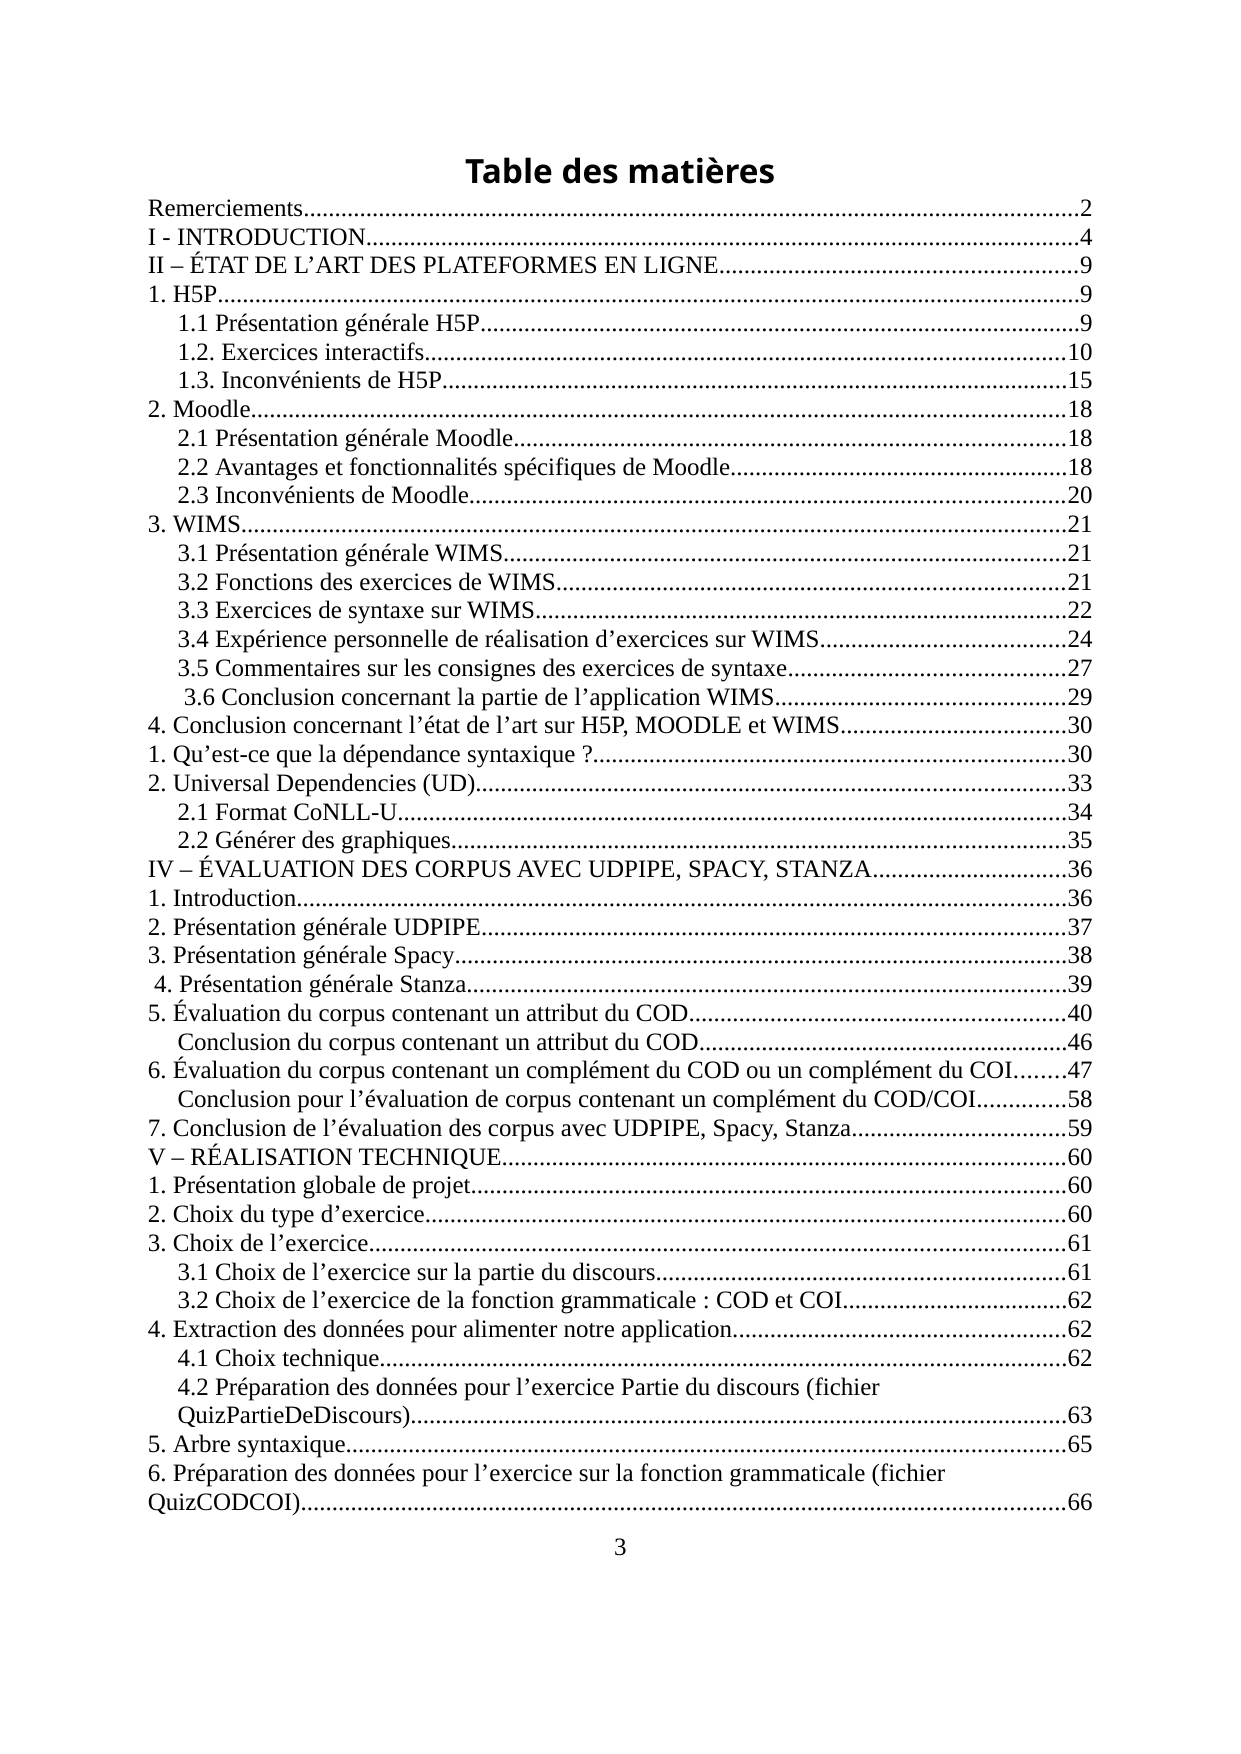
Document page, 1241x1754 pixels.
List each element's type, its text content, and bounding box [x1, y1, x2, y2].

text 2.3 Inconvénients de Moodle 20 [177, 481, 1092, 509]
text Remerciements 2 [148, 193, 1092, 222]
text 4.2 Préparation des données pour l’exercice Partie du discours (fichier QuizPartieDeDiscours) 63 [177, 1372, 1092, 1429]
text 2.1 Format CoNLL-U 34 [177, 797, 1092, 826]
text 2. Universal Dependencies (UD) 33 [148, 768, 1092, 797]
text 2.2 Avantages et fonctionnalités spécifiques de Moodle 18 [177, 452, 1092, 481]
text Conclusion pour l’évaluation de corpus contenant un complément du COD/COI 58 [177, 1084, 1092, 1113]
text 2.2 Générer des graphiques 35 [177, 826, 1092, 854]
text 2. Choix du type d’exercice 60 [148, 1199, 1092, 1228]
text 3.6 Conclusion concernant la partie de l’application WIMS. 29 [177, 682, 1092, 711]
text 7. Conclusion de l’évaluation des corpus avec UDPIPE, Spacy, Stanza 59 [148, 1113, 1092, 1142]
text 3.2 Fonctions des exercices de WIMS 21 [177, 567, 1092, 596]
text II – ÉTAT DE L’ART DES PLATEFORMES EN LIGNE 9 [148, 251, 1092, 279]
text 2.1 Présentation générale Moodle 18 [177, 423, 1092, 452]
text 1. H5P 9 [148, 279, 1092, 308]
text 1. Introduction 36 [148, 883, 1092, 912]
text 5. Évaluation du corpus contenant un attribut du COD 40 [148, 998, 1092, 1027]
text 6. Préparation des données pour l’exercice sur la fonction grammaticale (fichier QuizCODCOI) 66 [148, 1458, 1092, 1516]
text 4. Présentation générale Stanza 39 [148, 969, 1092, 998]
text 1. Qu’est-ce que la dépendance syntaxique ? 30 [148, 739, 1092, 768]
text 3. Choix de l’exercice 61 [148, 1228, 1092, 1257]
text 2. Présentation générale UDPIPE 37 [148, 912, 1092, 941]
text 4. Extraction des données pour alimenter notre application. 62 [148, 1314, 1092, 1343]
text I - INTRODUCTION 4 [148, 222, 1092, 251]
text 1.2. Exercices interactifs 10 [177, 337, 1092, 366]
text 6. Évaluation du corpus contenant un complément du COD ou un complément du COI 47 [148, 1056, 1092, 1084]
text 3.2 Choix de l’exercice de la fonction grammaticale : COD et COI 62 [177, 1286, 1092, 1314]
text 4. Conclusion concernant l’état de l’art sur H5P, MOODLE et WIMS 30 [148, 711, 1092, 739]
text V – RÉALISATION TECHNIQUE 60 [148, 1142, 1092, 1171]
text 3.3 Exercices de syntaxe sur WIMS 22 [177, 596, 1092, 624]
text 1.3. Inconvénients de H5P 15 [177, 366, 1092, 394]
subtitle Table des matières [148, 148, 1092, 193]
text 3. WIMS 21 [148, 509, 1092, 538]
text 1. Présentation globale de projet 60 [148, 1171, 1092, 1199]
text 2. Moodle 18 [148, 394, 1092, 423]
text IV – ÉVALUATION DES CORPUS AVEC UDPIPE, SPACY, STANZA 36 [148, 854, 1092, 883]
text 1.1 Présentation générale H5P 9 [177, 308, 1092, 337]
text 3.4 Expérience personnelle de réalisation d’exercices sur WIMS. 24 [177, 624, 1092, 653]
text Conclusion du corpus contenant un attribut du COD 46 [177, 1027, 1092, 1056]
text 3.5 Commentaires sur les consignes des exercices de syntaxe 27 [177, 653, 1092, 682]
text 4.1 Choix technique 62 [177, 1343, 1092, 1372]
text 3.1 Choix de l’exercice sur la partie du discours 61 [177, 1257, 1092, 1286]
text 3.1 Présentation générale WIMS 21 [177, 538, 1092, 567]
text 5. Arbre syntaxique 65 [148, 1429, 1092, 1458]
text 3. Présentation générale Spacy 38 [148, 941, 1092, 969]
